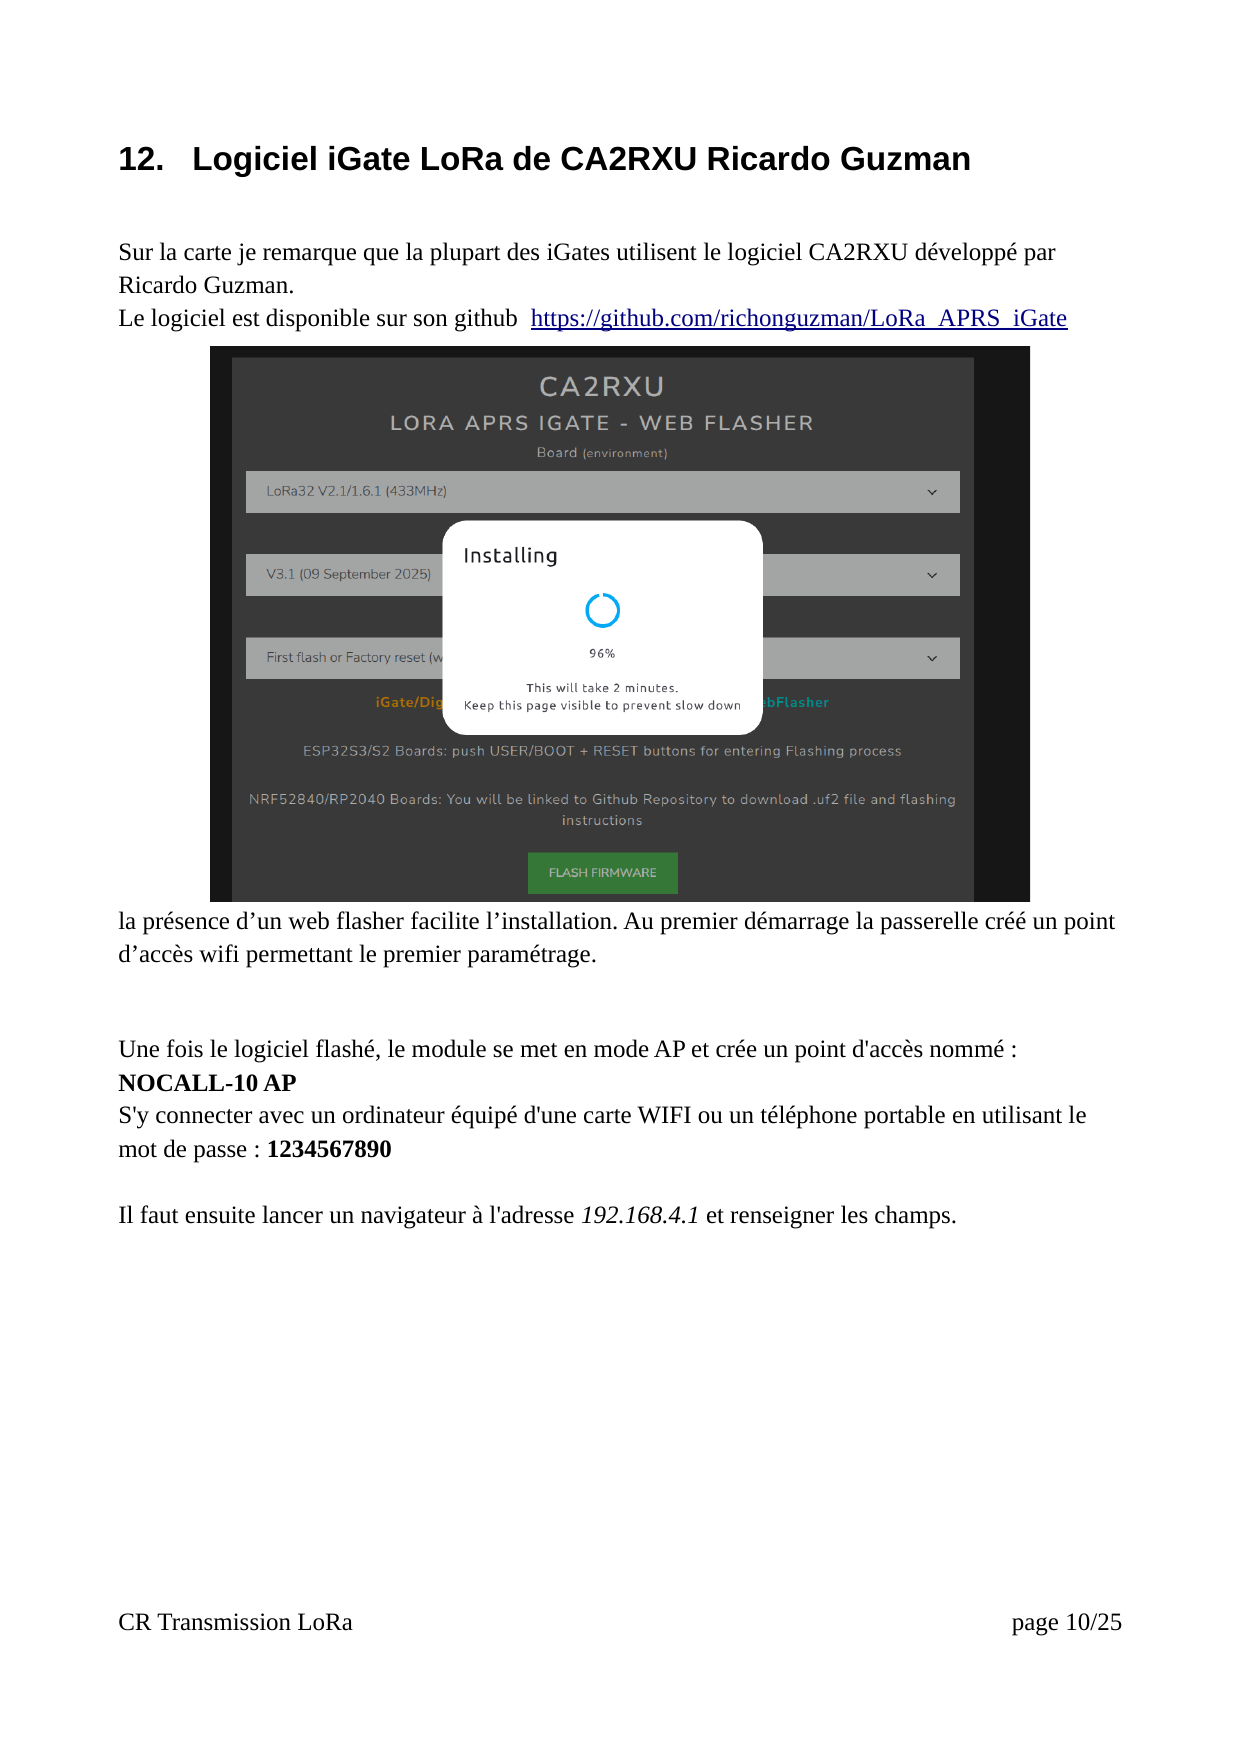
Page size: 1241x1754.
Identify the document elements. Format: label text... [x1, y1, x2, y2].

picture [210, 346, 1030, 902]
text la présence d’un web flasher facilite l’installation. Au premier démarrage la passerelle créé un point d’accès wifi permettant le premier paramétrage. [118, 351, 1122, 968]
text Une fois le logiciel flashé, le module se met en mode AP et crée un point d'accès nommé : NOCALL-10 AP S'y connecter avec un ordinateur équipé d'une carte WIFI ou un téléphone portable en utilisant le mot de passe : 1234567890 Il faut ensuite lancer un navigateur à l'adresse 192.168.4.1 et renseigner les champs. [118, 1034, 1122, 1228]
subtitle Logiciel iGate LoRa de CA2RXU Ricardo Guzman [118, 139, 1122, 177]
text Sur la carte je remarque que la plupart des iGates utilisent le logiciel CA2RXU développé par Ricardo Guzman. Le logiciel est disponible sur son github https://github.com/richonguzman/LoRa_APRS_iGate [118, 237, 1122, 332]
